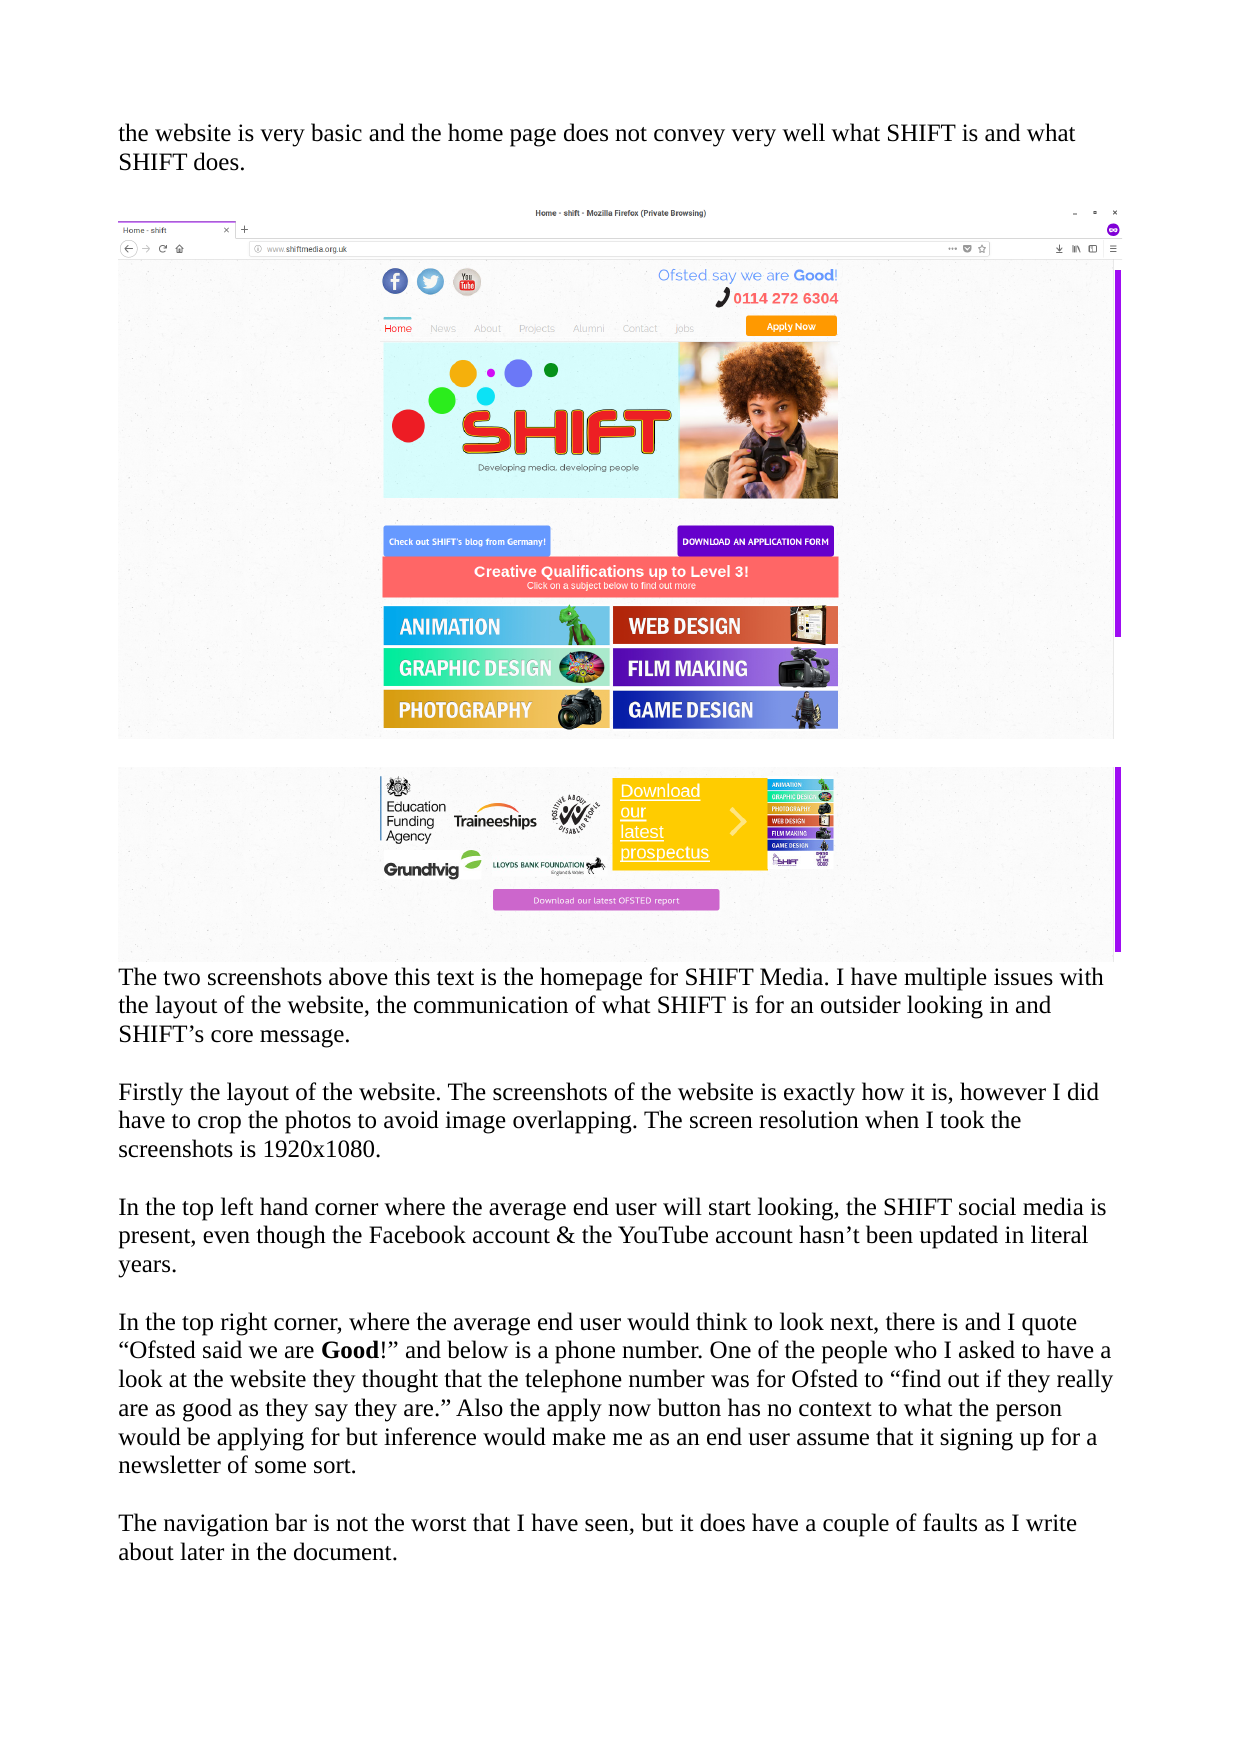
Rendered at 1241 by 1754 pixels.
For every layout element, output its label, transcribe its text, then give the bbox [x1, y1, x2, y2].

text The navigation bar is not the worst that I have seen, but it does have a couple of faults as I write about later in the document. [118, 1508, 1122, 1565]
text The two screenshots above this text is the homepage for SHIFT Media. I have multiple issues with the layout of the website, the communication of what SHIFT is for an outsider looking in and SHIFT’s core message. [118, 962, 1122, 1048]
text In the top right corner, where the average end user would think to look next, there is and I quote “Ofsted said we are Good!” and below is a phone number. One of the people who I asked to have a look at the website they thought that the telephone number was for Ofsted to “find out if they really are as good as they say they are.” Also the apply now button has no context to what the person would be applying for but inference would make me as an end user assume that it signing up for a newsletter of some sort. [118, 1307, 1122, 1479]
picture [118, 204, 1123, 739]
text In the top left hand corner where the average end user will start looking, the SHIFT social media is present, even though the Facebook account & the YouTube account hasn’t been updated in literal years. [118, 1192, 1122, 1278]
text Firstly the layout of the website. The screenshots of the website is exactly how it is, however I did have to crop the photos to avoid image overlapping. The screen resolution when I took the screenshots is 1920x1080. [118, 1077, 1122, 1163]
text [118, 767, 1122, 961]
text the website is very basic and the home page does not convey very well what SHIFT is and what SHIFT does. [118, 118, 1122, 176]
